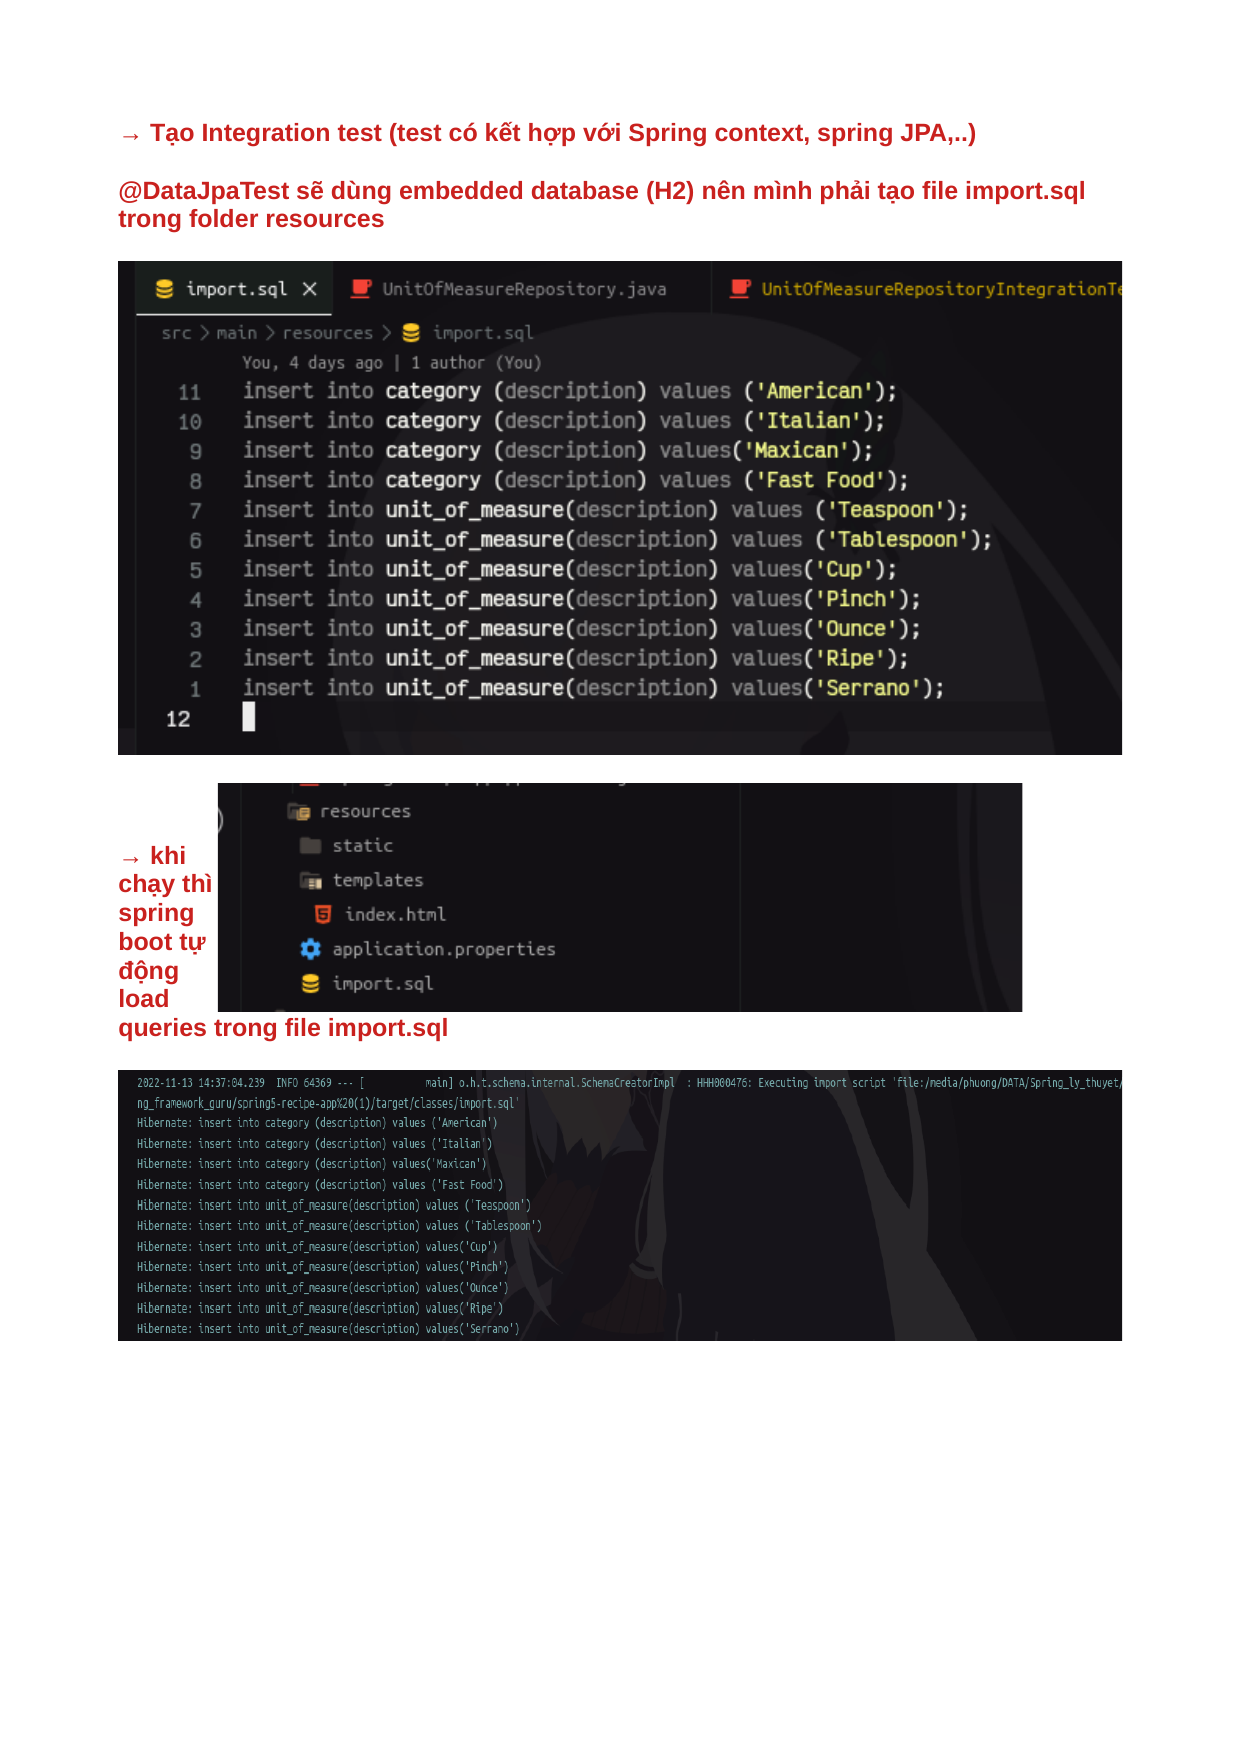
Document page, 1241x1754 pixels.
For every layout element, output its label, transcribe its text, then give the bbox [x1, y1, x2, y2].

picture [217, 783, 1023, 1012]
text → khi chạy thì spring boot tự động load queries trong file import.sql [118, 841, 1122, 1042]
picture [118, 1070, 1123, 1341]
picture [118, 261, 1123, 755]
text @DataJpaTest sẽ dùng embedded database (H2) nên mình phải tạo file import.sql trong folder resources [118, 176, 1122, 233]
text → Tạo Integration test (test có kết hợp với Spring context, spring JPA,..) [118, 118, 1122, 147]
